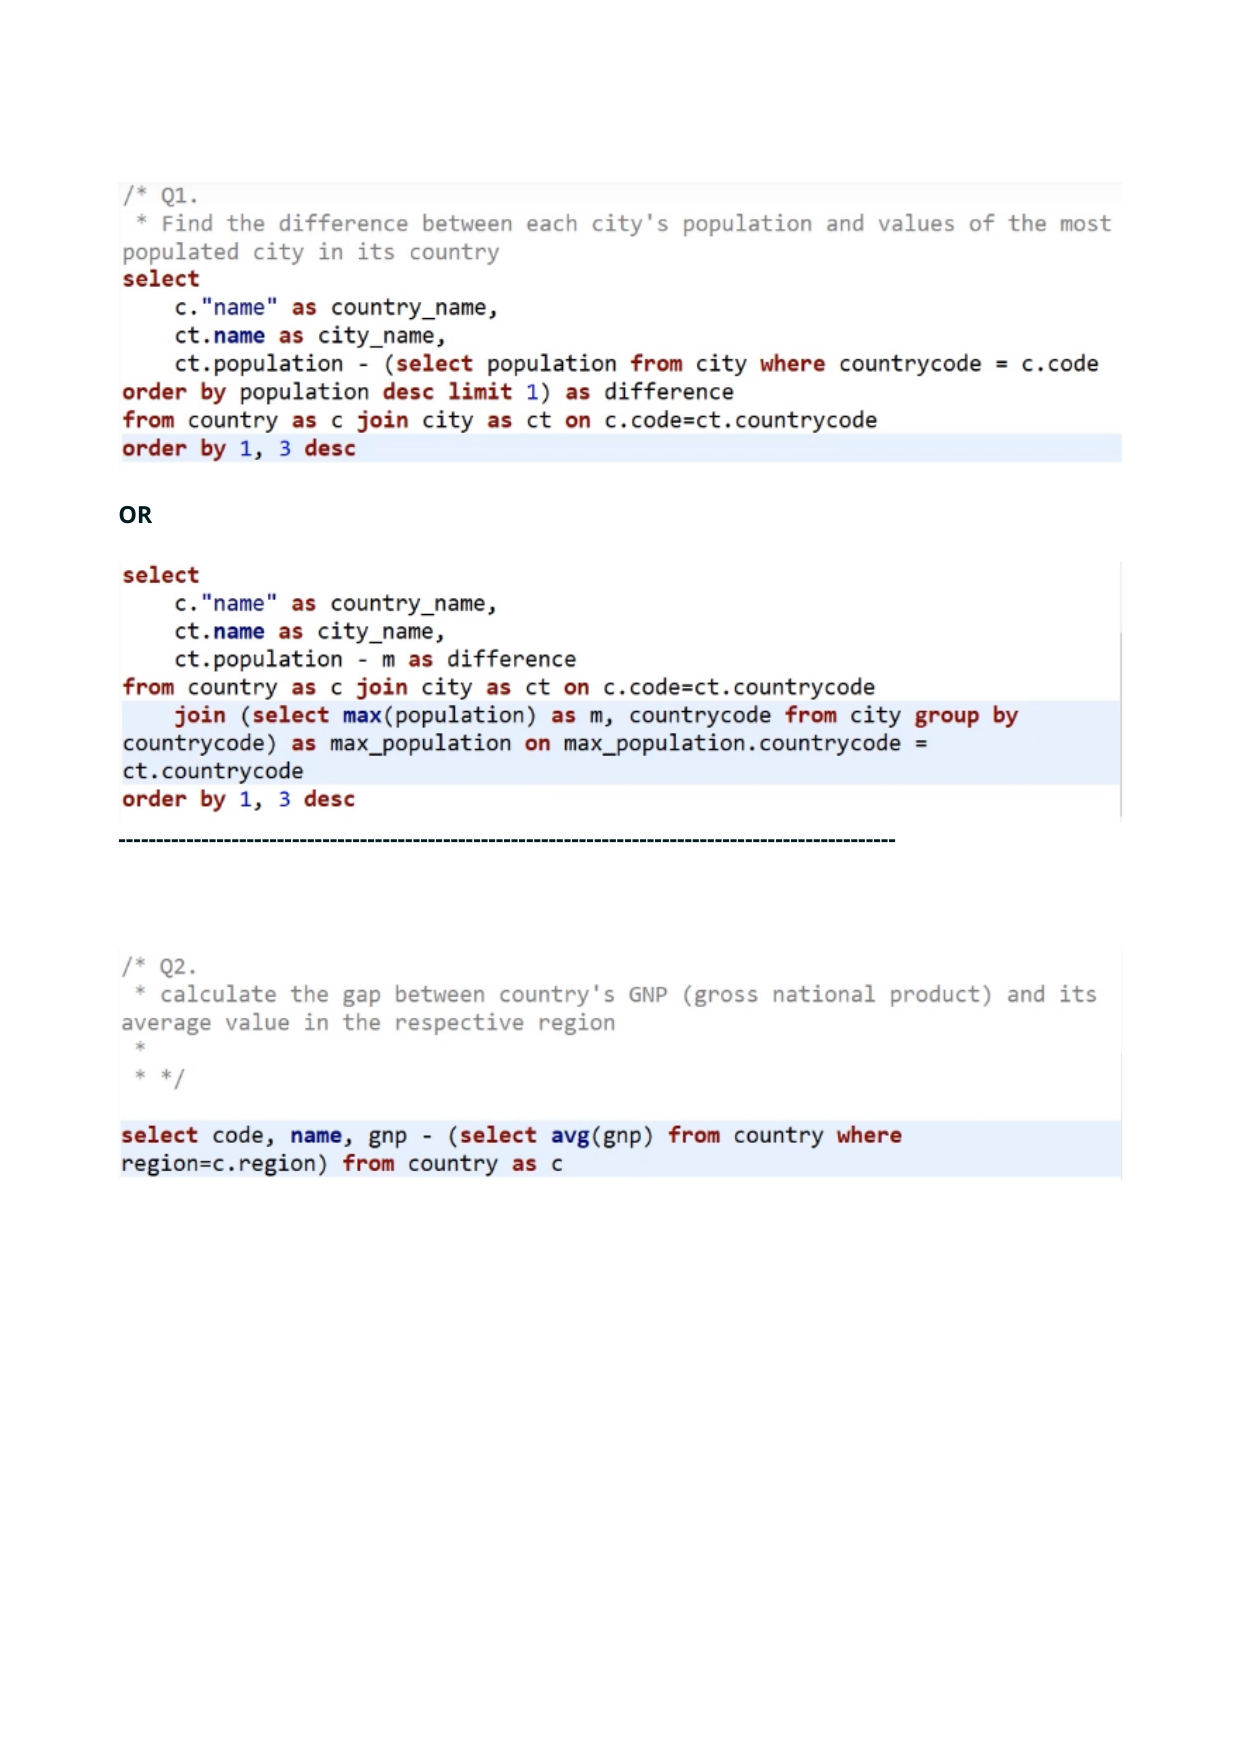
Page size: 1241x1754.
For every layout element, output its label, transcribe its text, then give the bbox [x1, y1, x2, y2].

picture [118, 182, 1123, 467]
picture [118, 949, 1123, 1181]
picture [118, 562, 1123, 822]
text OR [118, 498, 1122, 530]
text ------------------------------------------------------------------------------------------------------- [118, 822, 1122, 854]
